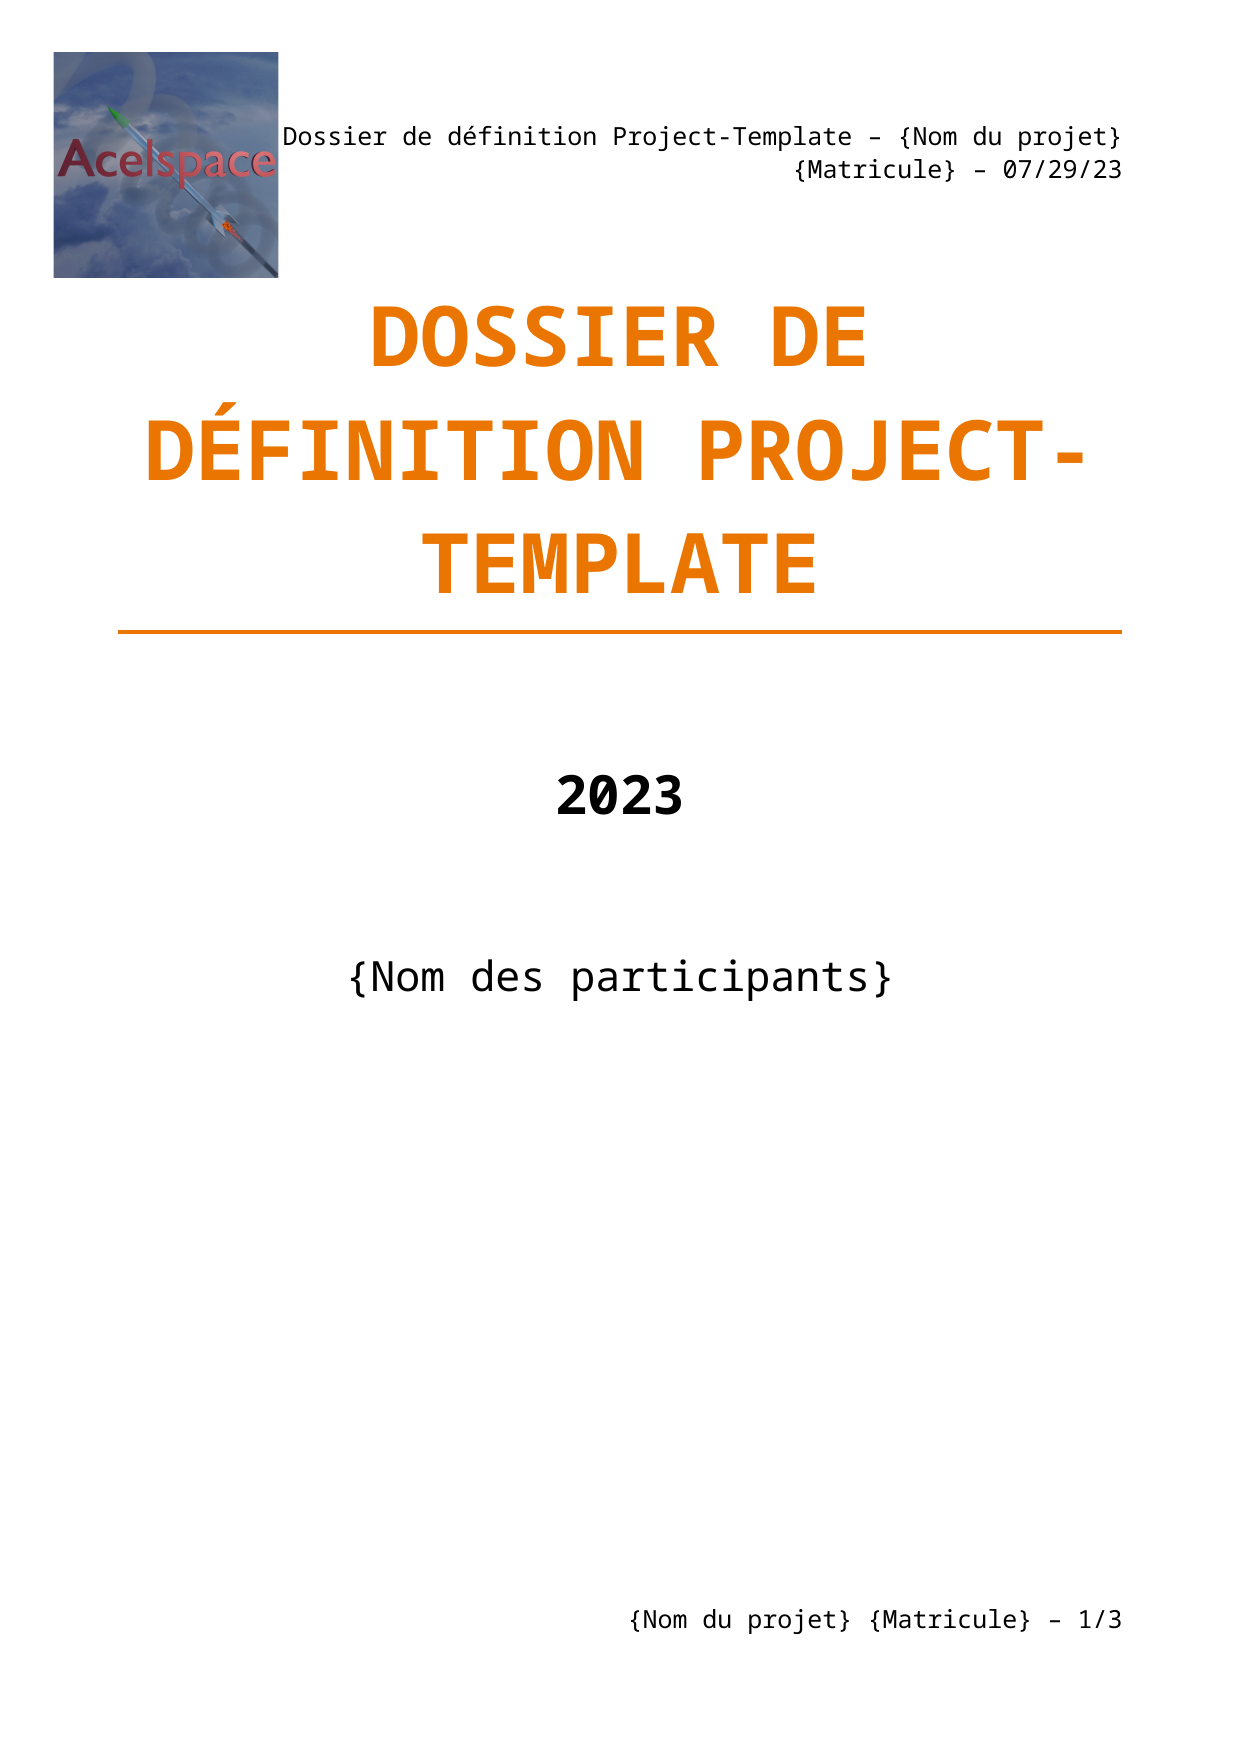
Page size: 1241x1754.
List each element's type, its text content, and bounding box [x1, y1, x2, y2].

text {Nom des participants} [118, 947, 1122, 1004]
picture [53, 52, 279, 278]
title Dossier de définition Project-Template [118, 241, 1122, 630]
subtitle 2023 [118, 757, 1122, 831]
